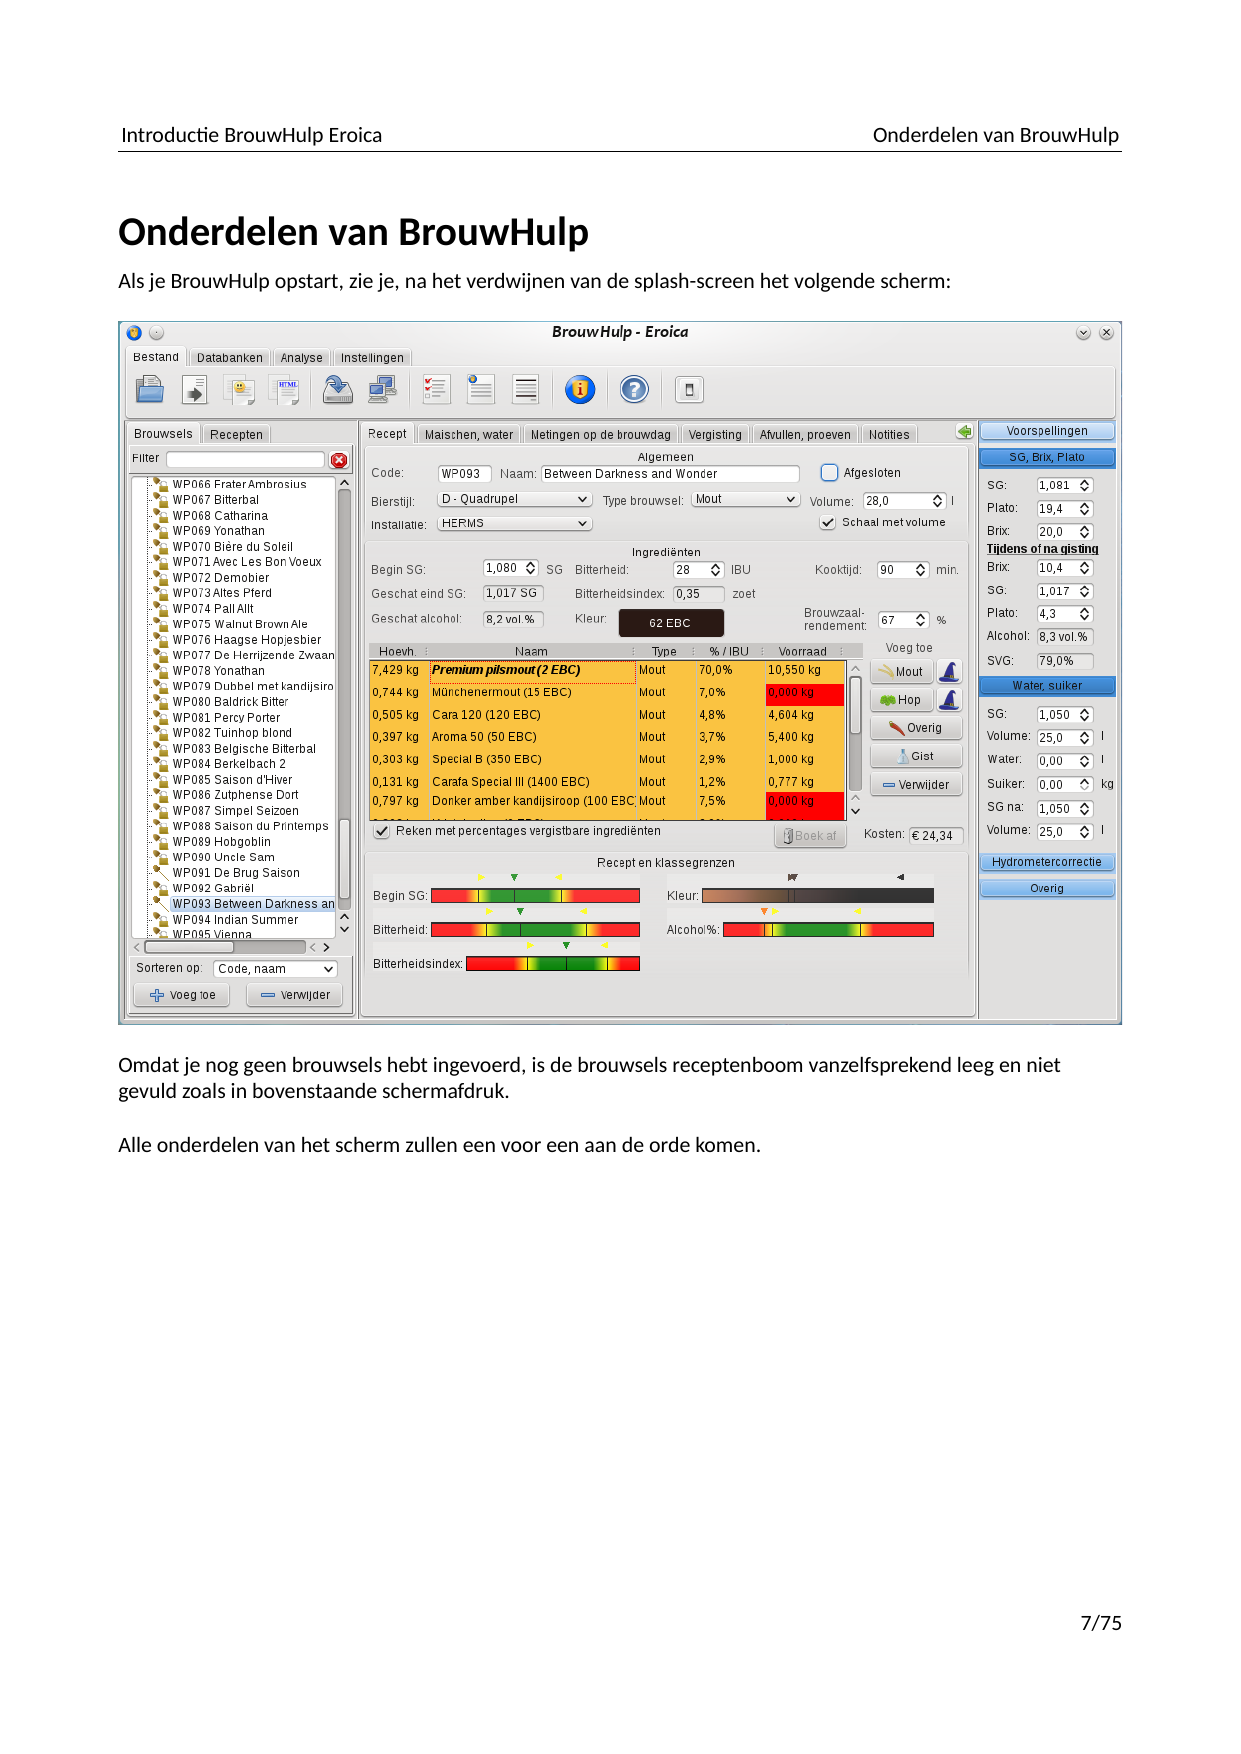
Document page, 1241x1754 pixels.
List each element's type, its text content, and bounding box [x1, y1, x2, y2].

picture [118, 321, 1123, 1025]
subtitle Onderdelen van BrouwHulp [118, 205, 1122, 255]
text Alle onderdelen van het scherm zullen een voor een aan de orde komen. [118, 1131, 1122, 1158]
text Omdat je nog geen brouwsels hebt ingevoerd, is de brouwsels receptenboom vanzelfsprekend leeg en niet gevuld zoals in bovenstaande schermafdruk. [118, 1051, 1122, 1104]
text Als je BrouwHulp opstart, zie je, na het verdwijnen van de splash-screen het volgende scherm: [118, 268, 1122, 294]
